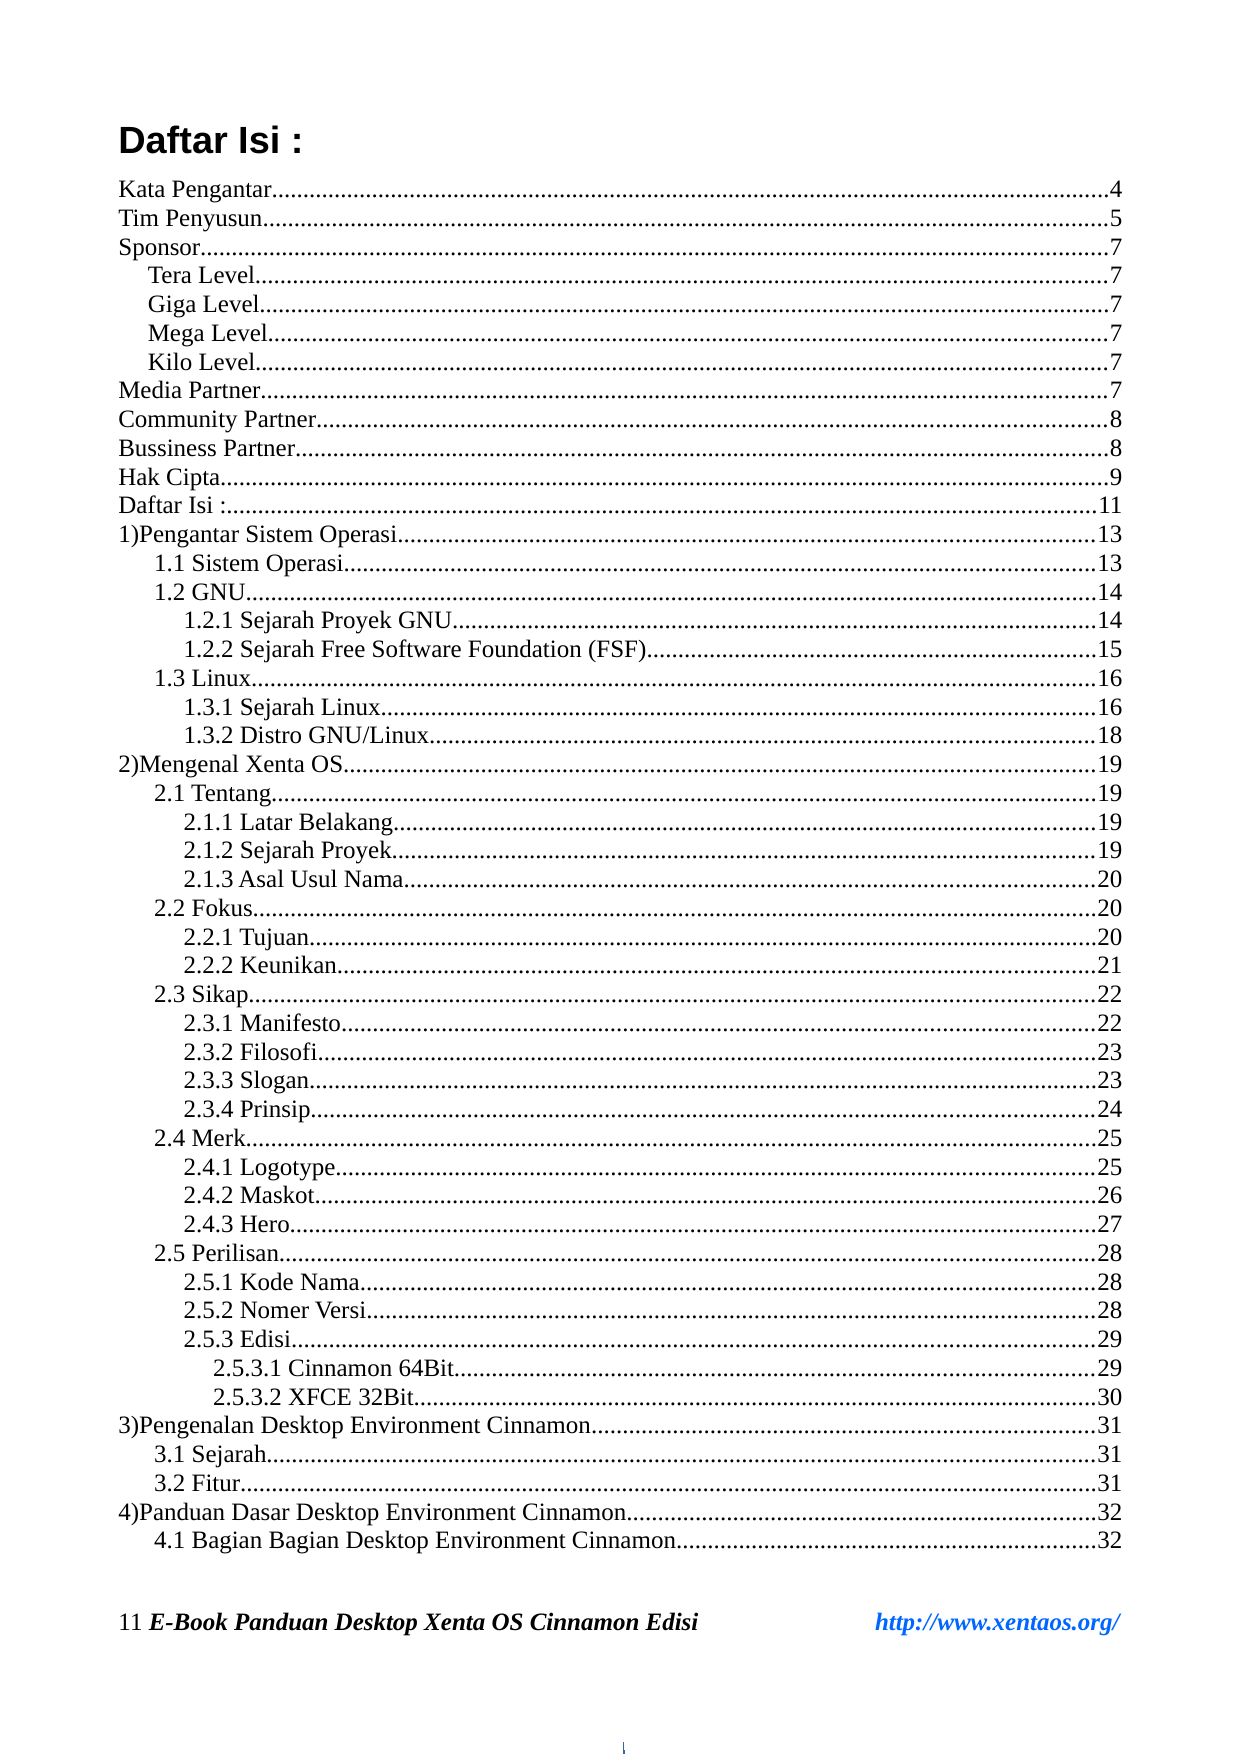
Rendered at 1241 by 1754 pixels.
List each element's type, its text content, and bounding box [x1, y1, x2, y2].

text 2.5 Perilisan 28 [148, 1238, 1122, 1267]
text Bussiness Partner 8 [118, 433, 1122, 462]
text 2.2.1 Tujuan 20 [177, 922, 1122, 951]
text 2.2.2 Keunikan 21 [177, 951, 1122, 979]
text 1)Pengantar Sistem Operasi 13 [118, 519, 1122, 548]
text Giga Level 7 [148, 289, 1122, 318]
text 2.3.1 Manifesto 22 [177, 1008, 1122, 1037]
text 2.3.3 Slogan 23 [177, 1066, 1122, 1094]
text Tera Level 7 [148, 261, 1122, 289]
text 2.5.2 Nomer Versi 28 [177, 1296, 1122, 1324]
text 1.2 GNU 14 [148, 577, 1122, 606]
text 2.5.3.1 Cinnamon 64Bit 29 [207, 1353, 1122, 1382]
text 3.2 Fitur 31 [148, 1468, 1122, 1497]
text 2.5.1 Kode Nama 28 [177, 1267, 1122, 1296]
text Media Partner 7 [118, 376, 1122, 404]
text 2.5.3.2 XFCE 32Bit 30 [207, 1382, 1122, 1411]
text 1.1 Sistem Operasi 13 [148, 548, 1122, 577]
text 2.5.3 Edisi 29 [177, 1324, 1122, 1353]
text 3)Pengenalan Desktop Environment Cinnamon 31 [118, 1411, 1122, 1439]
text 4.1 Bagian Bagian Desktop Environment Cinnamon 32 [148, 1526, 1122, 1554]
text Tim Penyusun 5 [118, 203, 1122, 232]
text 1.3 Linux 16 [148, 663, 1122, 692]
text Hak Cipta 9 [118, 462, 1122, 491]
text Sponsor 7 [118, 232, 1122, 261]
text 2.4.2 Maskot 26 [177, 1181, 1122, 1209]
text 2.3 Sikap 22 [148, 979, 1122, 1008]
text 3.1 Sejarah 31 [148, 1439, 1122, 1468]
text 2.1.3 Asal Usul Nama 20 [177, 864, 1122, 893]
text Daftar Isi : 11 [118, 491, 1122, 519]
subtitle Daftar Isi : [118, 118, 1122, 162]
text 2.3.2 Filosofi 23 [177, 1037, 1122, 1066]
text 2.3.4 Prinsip 24 [177, 1094, 1122, 1123]
text 4)Panduan Dasar Desktop Environment Cinnamon 32 [118, 1497, 1122, 1526]
text 1.3.1 Sejarah Linux 16 [177, 692, 1122, 721]
text 2.2 Fokus 20 [148, 893, 1122, 922]
text 2.4.3 Hero 27 [177, 1209, 1122, 1238]
text Mega Level 7 [148, 318, 1122, 347]
text 2)Mengenal Xenta OS 19 [118, 749, 1122, 778]
text 1.3.2 Distro GNU/Linux 18 [177, 721, 1122, 749]
text Kilo Level 7 [148, 347, 1122, 376]
text 1.2.2 Sejarah Free Software Foundation (FSF) 15 [177, 634, 1122, 663]
text Kata Pengantar 4 [118, 174, 1122, 203]
text 2.1.1 Latar Belakang 19 [177, 807, 1122, 836]
text 2.1.2 Sejarah Proyek 19 [177, 836, 1122, 864]
text Community Partner 8 [118, 404, 1122, 433]
text 2.1 Tentang 19 [148, 778, 1122, 807]
text 1.2.1 Sejarah Proyek GNU 14 [177, 606, 1122, 634]
text 2.4 Merk 25 [148, 1123, 1122, 1152]
text 2.4.1 Logotype 25 [177, 1152, 1122, 1181]
